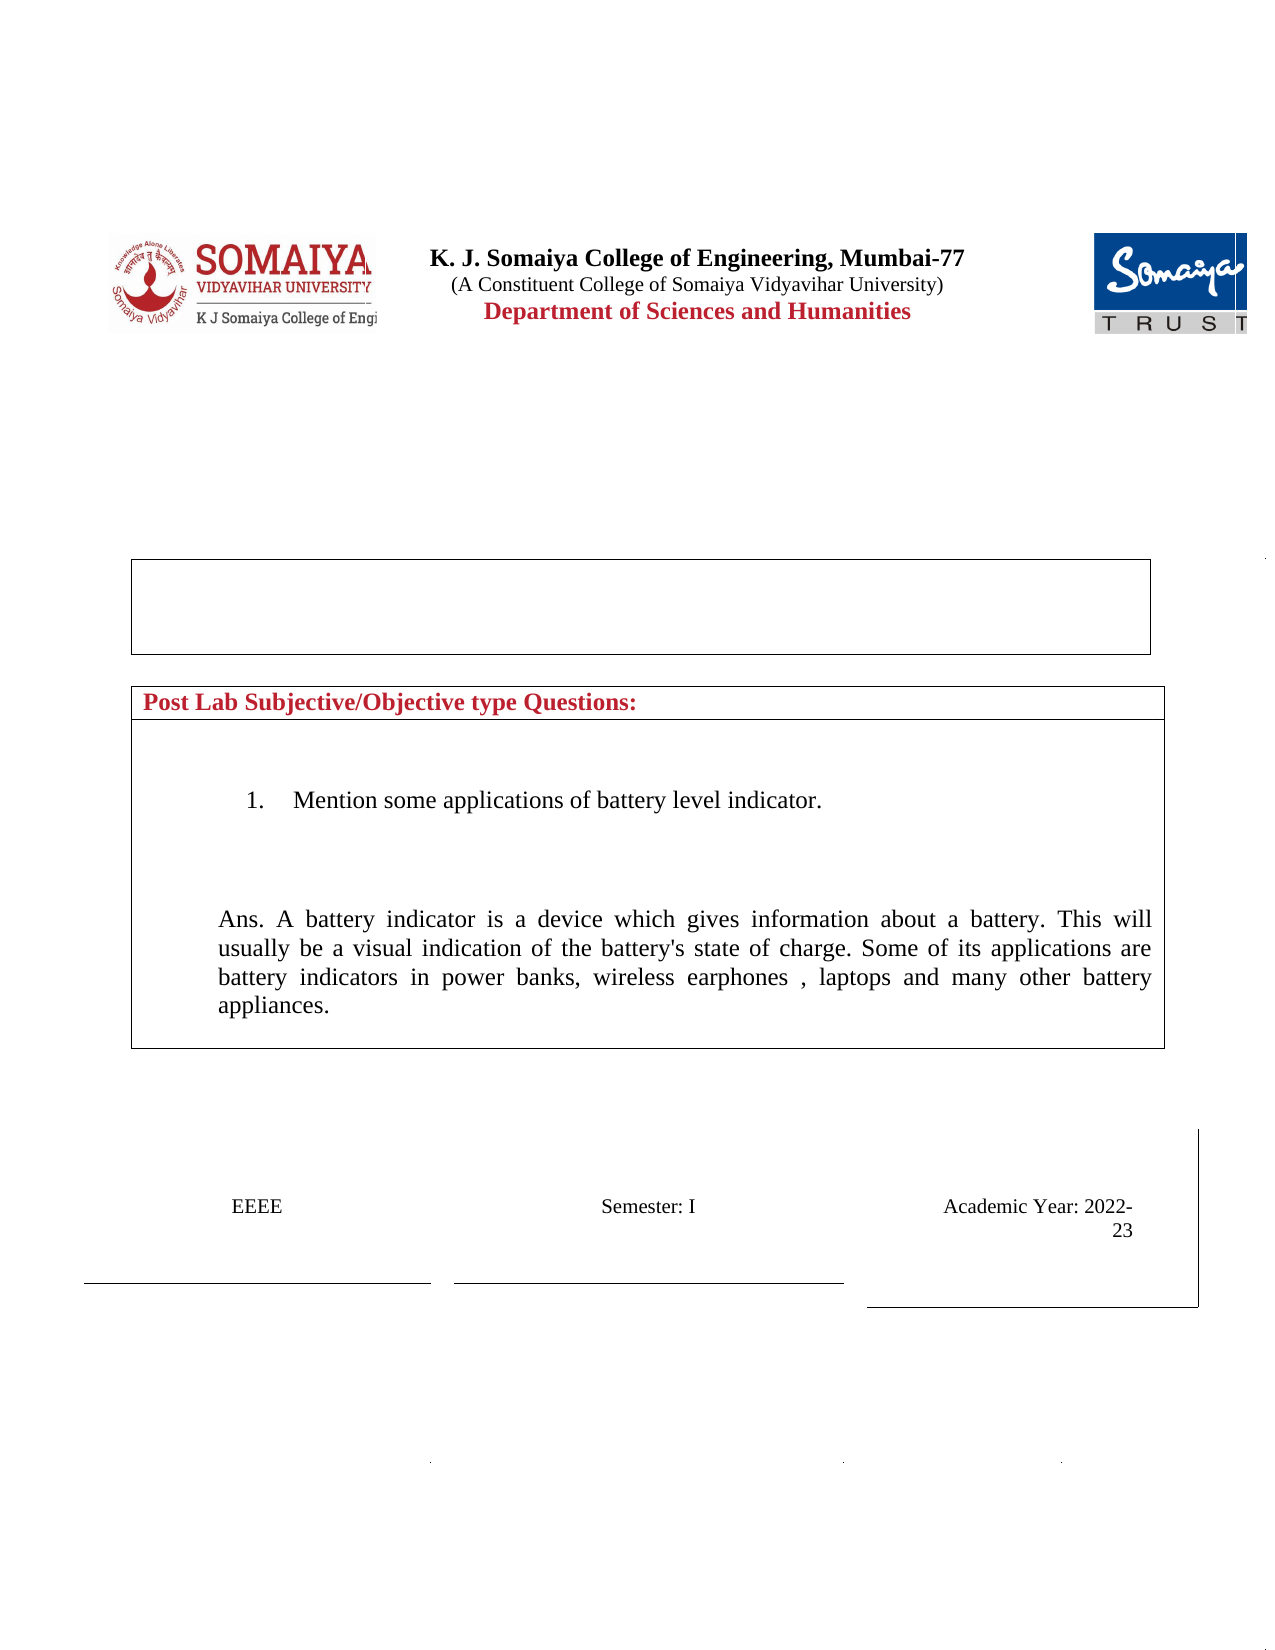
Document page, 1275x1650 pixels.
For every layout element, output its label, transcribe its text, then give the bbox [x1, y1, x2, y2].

table_cell Observation Table 1 ( Task 1) Calulations (Task1): Calclaute Va and Vb using the formula given below: =(5.5*9)/6.5=7.6 V =(3.3*9)/6.5=4.5 V =9/6.5=1.38 A Observation Table 2 Calculations (Task2): Calculate I1, I2, I3 and IS using the formula given below: Observation (Task 3): Case 1 : LED just turn’s ON Case 2 : LED turn’s ON ( glows brightly) Observations (Task4): Case 1 : Supply Voltage Levels recording Case Case 2: Status of voltages in the circuit Screenshot of Output: [132, 560, 1150, 653]
table_cell Mention some applications of battery level indicator. Ans. A battery indicator is a device which gives information about a battery. This will usually be a visual indication of the battery's state of charge. Some of its applications are battery indicators in power banks, wireless earphones , laptops and many other battery appliances. Explain practical usage of Voltage- division concept? Ans. A voltage divider can be used to scale down a very high voltage so that it can be measured by a volt meter. The high voltage is applied across the divider, and the divider output—which outputs a lower voltage that is within the meter's input range—is measured by the meter. Explain working of Battery Level Indicator implemented in this experiment in your own words? Ans. We used the concept of Voltage division wherein we have connected the resistors in parallel to each other so that the leds connected next to it only lights up when the battery is above a particular voltage. Battery level indicator lets us know the status of battery of a device just by glowing the number of LEDs. The voltage probe helps us to know the voltage difference values at which the LEDs glow dimply and brightly. Using this we can determine the status of the battery [181, 721, 1152, 878]
table_header Post Lab Subjective/Objective type Questions: [132, 687, 1164, 718]
table_cell Mention some applications of battery level indicator. Ans. A battery indicator is a device which gives information about a battery. This will usually be a visual indication of the battery's state of charge. Some of its applications are battery indicators in power banks, wireless earphones , laptops and many other battery appliances. Explain practical usage of Voltage- division concept? Ans. A voltage divider can be used to scale down a very high voltage so that it can be measured by a volt meter. The high voltage is applied across the divider, and the divider output—which outputs a lower voltage that is within the meter's input range—is measured by the meter. Explain working of Battery Level Indicator implemented in this experiment in your own words? Ans. We used the concept of Voltage division wherein we have connected the resistors in parallel to each other so that the leds connected next to it only lights up when the battery is above a particular voltage. Battery level indicator lets us know the status of battery of a device just by glowing the number of LEDs. The voltage probe helps us to know the voltage difference values at which the LEDs glow dimply and brightly. Using this we can determine the status of the battery [132, 720, 1164, 1048]
